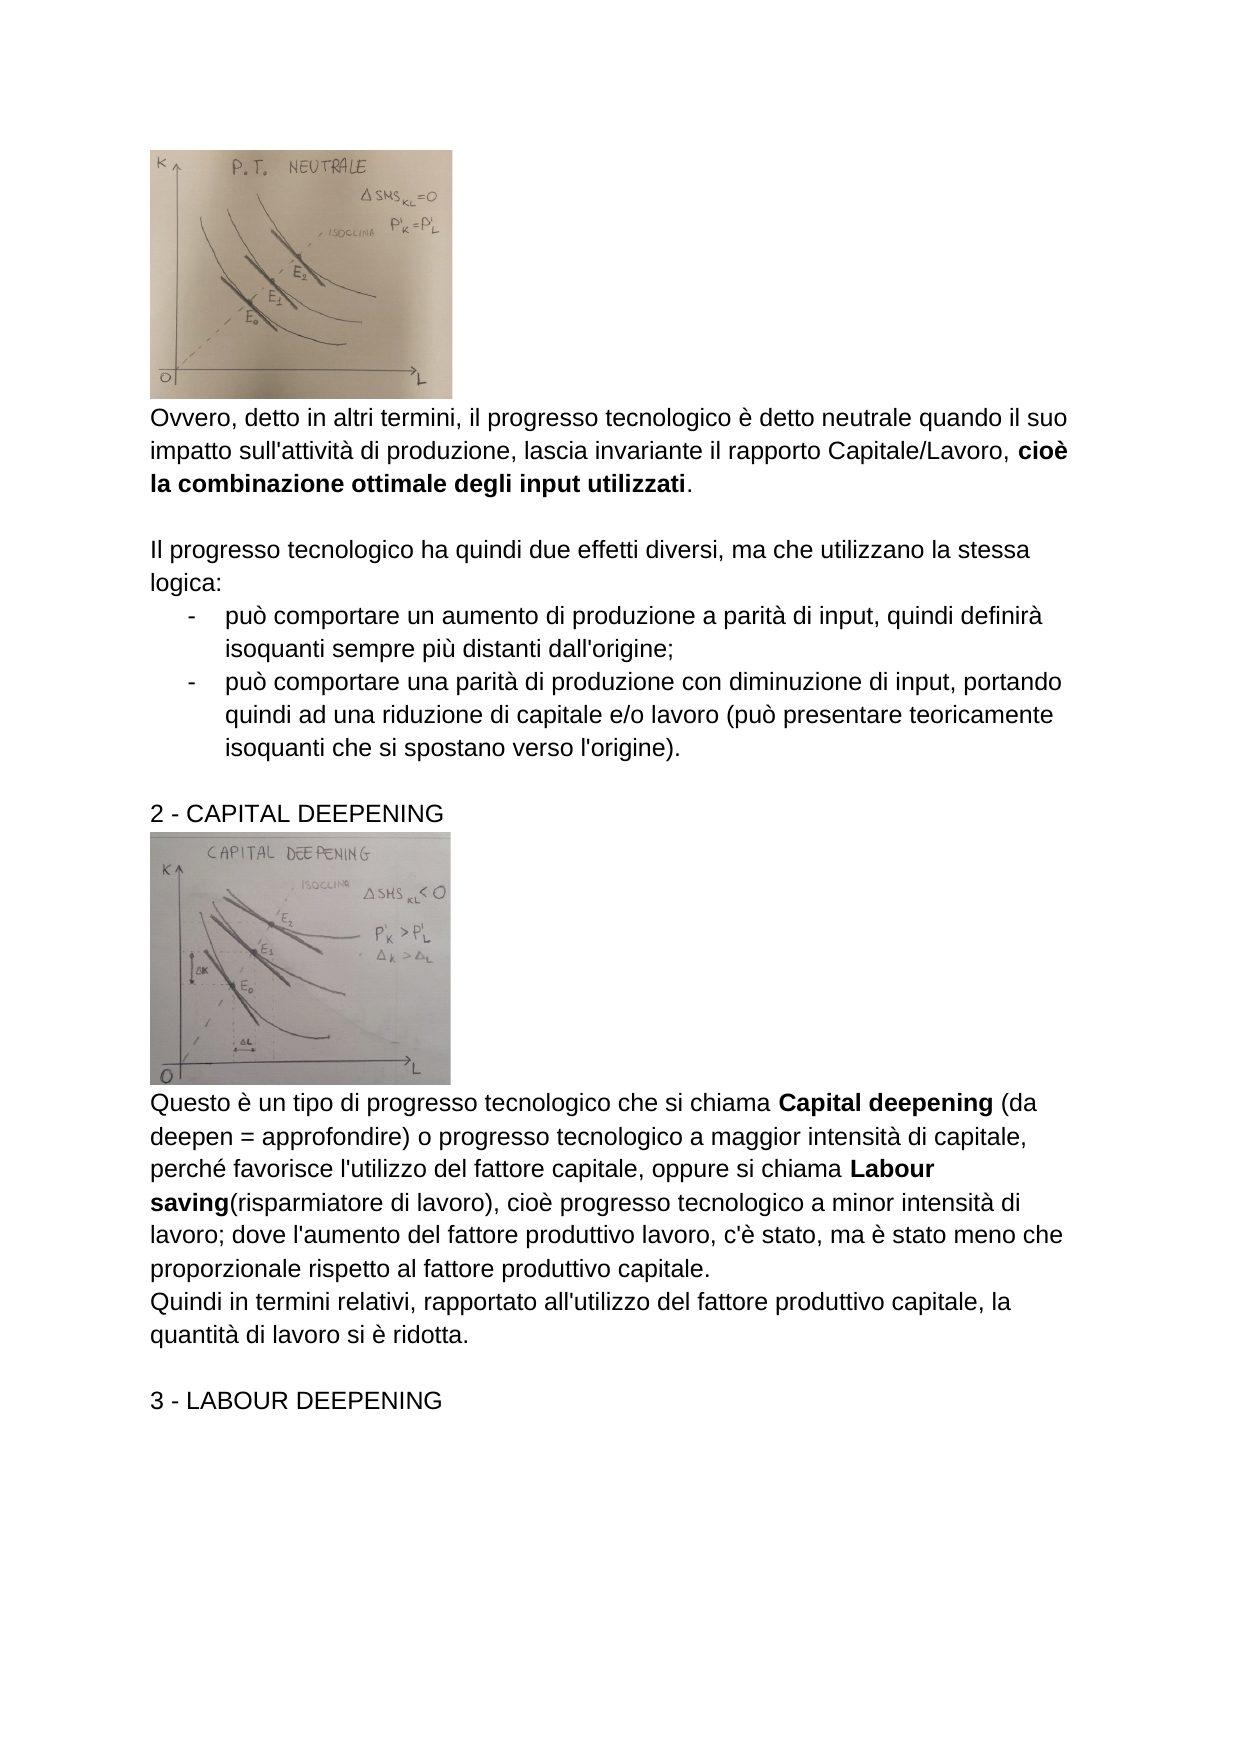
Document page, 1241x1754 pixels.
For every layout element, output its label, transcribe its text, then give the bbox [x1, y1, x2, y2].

text Il progresso tecnologico ha quindi due effetti diversi, ma che utilizzano la stessa logica: [150, 535, 1090, 597]
picture [150, 832, 451, 1085]
text Questo è un tipo di progresso tecnologico che si chiama Capital deepening (da deepen = approfondire) o progresso tecnologico a maggior intensità di capitale, perché favorisce l'utilizzo del fattore capitale, oppure si chiama Labour saving(risparmiatore di lavoro), cioè progresso tecnologico a minor intensità di lavoro; dove l'aumento del fattore produttivo lavoro, c'è stato, ma è stato meno che proporzionale rispetto al fattore produttivo capitale. [150, 1088, 1090, 1282]
list può comportare una parità di produzione con diminuzione di input, portando quindi ad una riduzione di capitale e/o lavoro (può presentare teoricamente isoquanti che si spostano verso l'origine). [187, 667, 1090, 762]
text 2 - CAPITAL DEEPENING [150, 799, 1090, 828]
text 3 - LABOUR DEEPENING [150, 1386, 1090, 1414]
text Quindi in termini relativi, rapportato all'utilizzo del fattore produttivo capitale, la quantità di lavoro si è ridotta. [150, 1287, 1090, 1348]
list può comportare un aumento di produzione a parità di input, quindi definirà isoquanti sempre più distanti dall'origine; [187, 601, 1090, 663]
text Ovvero, detto in altri termini, il progresso tecnologico è detto neutrale quando il suo impatto sull'attività di produzione, lascia invariante il rapporto Capitale/Lavoro, cioè la combinazione ottimale degli input utilizzati. [150, 403, 1090, 498]
picture [150, 150, 453, 399]
